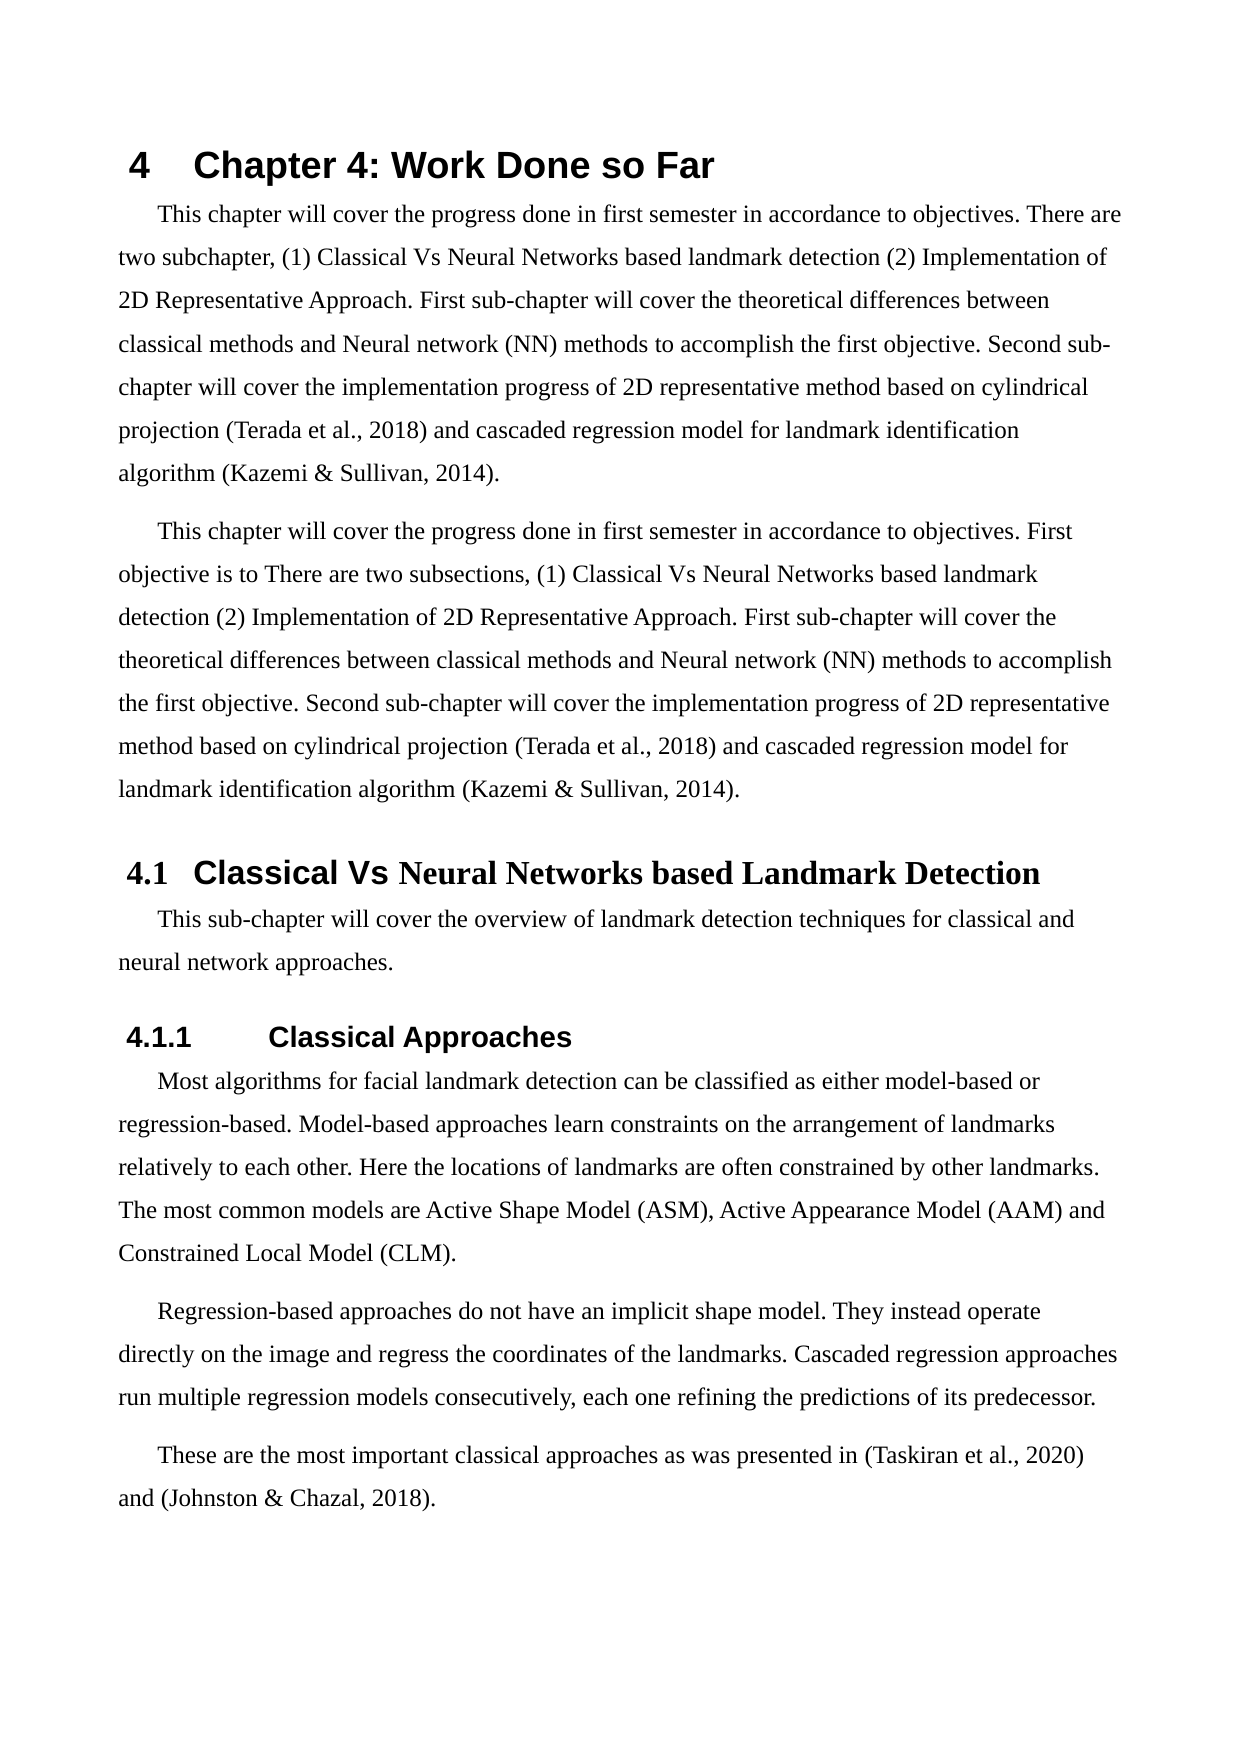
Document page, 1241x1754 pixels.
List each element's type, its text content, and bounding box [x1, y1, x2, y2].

text Regression-based approaches do not have an implicit shape model. They instead operate directly on the image and regress the coordinates of the landmarks. Cascaded regression approaches run multiple regression models consecutively, each one refining the predictions of its predecessor. [118, 1296, 1122, 1411]
text This chapter will cover the progress done in first semester in accordance to objectives. First objective is to There are two subsections, (1) Classical Vs Neural Networks based landmark detection (2) Implementation of 2D Representative Approach. First sub-chapter will cover the theoretical differences between classical methods and Neural network (NN) methods to accomplish the first objective. Second sub-chapter will cover the implementation progress of 2D representative method based on cylindrical projection (Terada et al., 2018) and cascaded regression model for landmark identification algorithm (Kazemi & Sullivan, 2014). [118, 516, 1122, 803]
text These are the most important classical approaches as was presented in (Taskiran et al., 2020) and (Johnston & Chazal, 2018). [118, 1440, 1122, 1512]
subtitle Classical Approaches [118, 1020, 1122, 1053]
text This sub-chapter will cover the overview of landmark detection techniques for classical and neural network approaches. [118, 904, 1122, 976]
text This chapter will cover the progress done in first semester in accordance to objectives. There are two subchapter, (1) Classical Vs Neural Networks based landmark detection (2) Implementation of 2D Representative Approach. First sub-chapter will cover the theoretical differences between classical methods and Neural network (NN) methods to accomplish the first objective. Second sub-chapter will cover the implementation progress of 2D representative method based on cylindrical projection (Terada et al., 2018) and cascaded regression model for landmark identification algorithm (Kazemi & Sullivan, 2014). [118, 199, 1122, 487]
subtitle Classical Vs Neural Networks based Landmark Detection [118, 853, 1122, 892]
text Most algorithms for facial landmark detection can be classified as either model-based or regression-based. Model-based approaches learn constraints on the arrangement of landmarks relatively to each other. Here the locations of landmarks are often constrained by other landmarks. The most common models are Active Shape Model (ASM), Active Appearance Model (AAM) and Constrained Local Model (CLM). [118, 1066, 1122, 1267]
subtitle Chapter 4: Work Done so Far [118, 143, 1122, 187]
